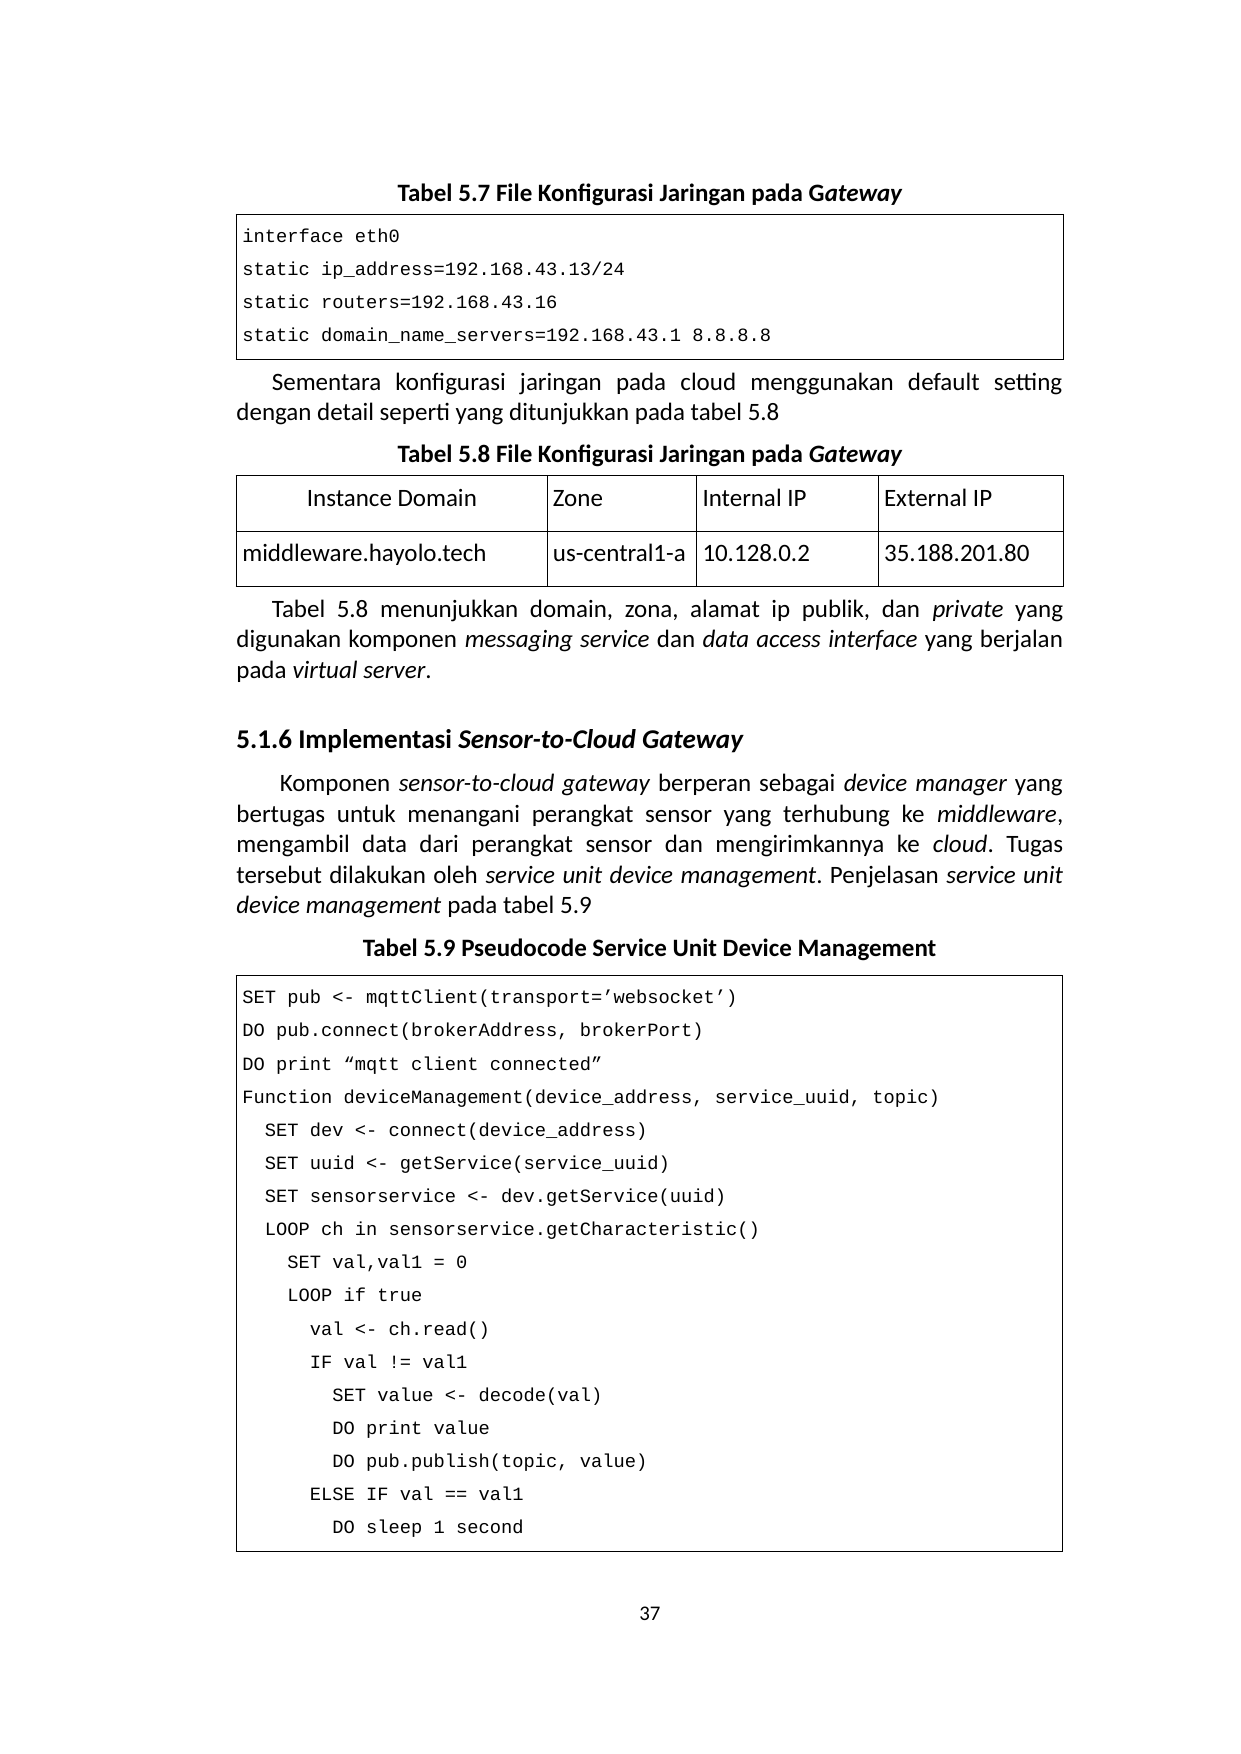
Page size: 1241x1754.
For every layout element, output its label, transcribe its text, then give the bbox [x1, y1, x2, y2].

text Tabel ‎5.8 File Konfigurasi Jaringan pada Gateway [236, 438, 1063, 469]
table_cell 10.128.0.2 [697, 532, 878, 586]
table_header Instance Domain [237, 476, 547, 531]
table_header interface eth0 static ip_address=192.168.43.13/24 static routers=192.168.43.16 static domain_name_servers=192.168.43.1 8.8.8.8 [237, 215, 1063, 359]
table_header SET pub <- mqttClient(transport=’websocket’) DO pub.connect(brokerAddress, brokerPort) DO print “mqtt client connected” Function deviceManagement(device_address, service_uuid, topic) SET dev <- connect(device_address) SET uuid <- getService(service_uuid) SET sensorservice <- dev.getService(uuid) LOOP ch in sensorservice.getCharacteristic() SET val,val1 = 0 LOOP if true val <- ch.read() IF val != val1 SET value <- decode(val) DO print value DO pub.publish(topic, value) ELSE IF val == val1 DO sleep 1 second [237, 976, 1062, 1551]
table_header Internal IP [697, 476, 878, 531]
table_cell us-central1-a [548, 532, 696, 586]
text Komponen sensor-to-cloud gateway berperan sebagai device manager yang bertugas untuk menangani perangkat sensor yang terhubung ke middleware, mengambil data dari perangkat sensor dan mengirimkannya ke cloud. Tugas tersebut dilakukan oleh service unit device management. Penjelasan service unit device management pada tabel 5.9 [236, 767, 1063, 920]
text Tabel 5.8 menunjukkan domain, zona, alamat ip publik, dan private yang digunakan komponen messaging service dan data access interface yang berjalan pada virtual server. [236, 593, 1063, 684]
table_header External IP [879, 476, 1063, 531]
subtitle Implementasi Sensor-to-Cloud Gateway [236, 722, 1063, 755]
text Tabel ‎5.7 File Konfigurasi Jaringan pada Gateway [236, 177, 1063, 208]
table_cell middleware.hayolo.tech [237, 532, 547, 586]
text Tabel ‎5.9 Pseudocode Service Unit Device Management [236, 932, 1063, 963]
table_cell 35.188.201.80 [879, 532, 1063, 586]
table_header Zone [548, 476, 696, 531]
text Sementara konfigurasi jaringan pada cloud menggunakan default setting dengan detail seperti yang ditunjukkan pada tabel 5.8 [236, 366, 1063, 427]
